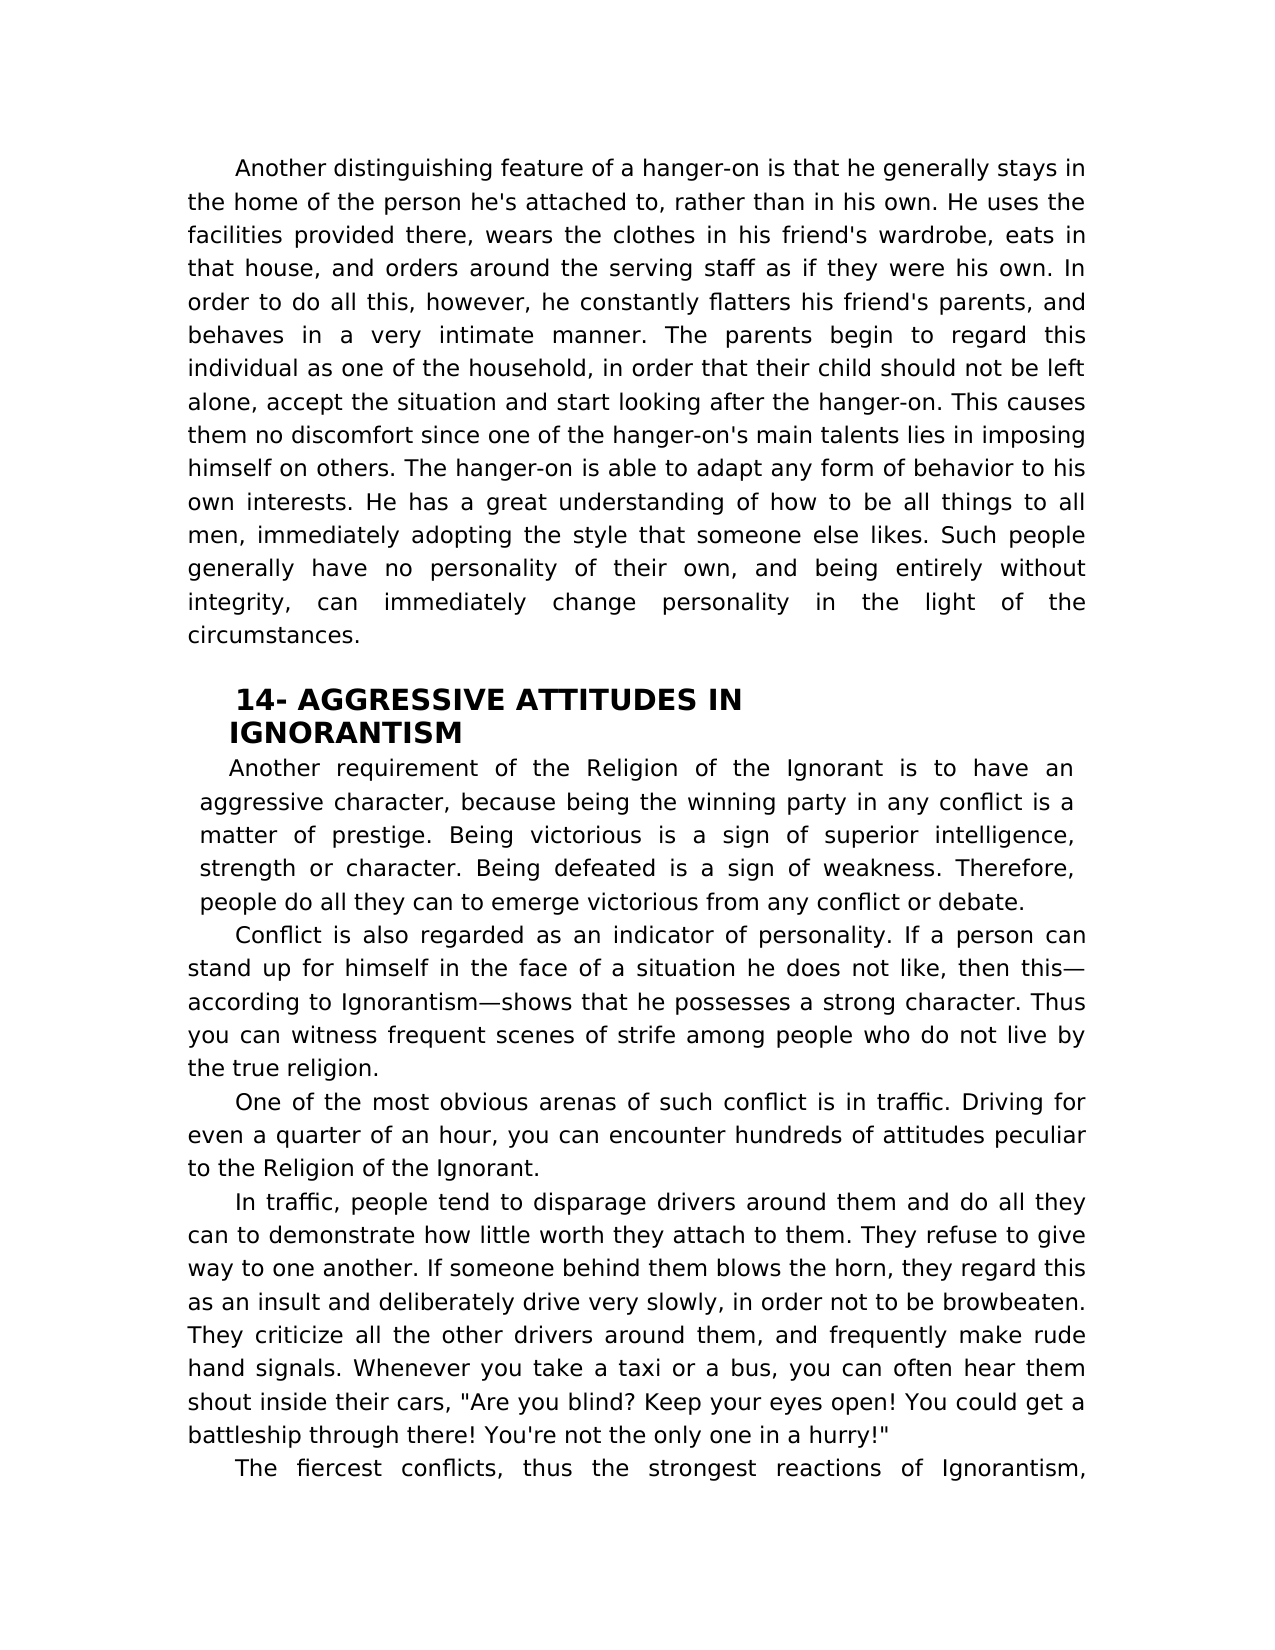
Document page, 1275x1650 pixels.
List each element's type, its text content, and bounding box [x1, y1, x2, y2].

text Conflict is also regarded as an indicator of personality. If a person can stand up for himself in the face of a situation he does not like, then this—according to Ignorantism—shows that he possesses a strong character. Thus you can witness frequent scenes of strife among people who do not live by the true religion. [187, 917, 1087, 1083]
text In traffic, people tend to disparage drivers around them and do all they can to demonstrate how little worth they attach to them. They refuse to give way to one another. If someone behind them blows the horn, they regard this as an insult and deliberately drive very slowly, in order not to be browbeaten. They criticize all the other drivers around them, and frequently make rude hand signals. Whenever you take a taxi or a bus, you can often hear them shout inside their cars, "Are you blind? Keep your eyes open! You could get a battleship through there! You're not the only one in a hurry!" [187, 1183, 1087, 1450]
text Another distinguishing feature of a hanger-on is that he generally stays in the home of the person he's attached to, rather than in his own. He uses the facilities provided there, wears the clothes in his friend's wardrobe, eats in that house, and orders around the serving staff as if they were his own. In order to do all this, however, he constantly flatters his friend's parents, and behaves in a very intimate manner. The parents begin to regard this individual as one of the household, in order that their child should not be left alone, accept the situation and start looking after the hanger-on. This causes them no discomfort since one of the hanger-on's main talents lies in imposing himself on others. The hanger-on is able to adapt any form of behavior to his own interests. He has a great understanding of how to be all things to all men, immediately adopting the style that someone else likes. Such people generally have no personality of their own, and being entirely without integrity, can immediately change personality in the light of the circumstances. [187, 150, 1087, 650]
text IGNORANTISM [199, 717, 1076, 750]
text One of the most obvious arenas of such conflict is in traffic. Driving for even a quarter of an hour, you can encounter hundreds of attitudes peculiar to the Religion of the Ignorant. [187, 1083, 1087, 1183]
text The fiercest conflicts, thus the strongest reactions of Ignorantism, [187, 1450, 1087, 1483]
text 14- AGGRESSIVE ATTITUDES IN [187, 683, 1087, 717]
text Another requirement of the Religion of the Ignorant is to have an aggressive character, because being the winning party in any conflict is a matter of prestige. Being victorious is a sign of superior intelligence, strength or character. Being defeated is a sign of weakness. Therefore, people do all they can to emerge victorious from any conflict or debate. [199, 750, 1076, 917]
